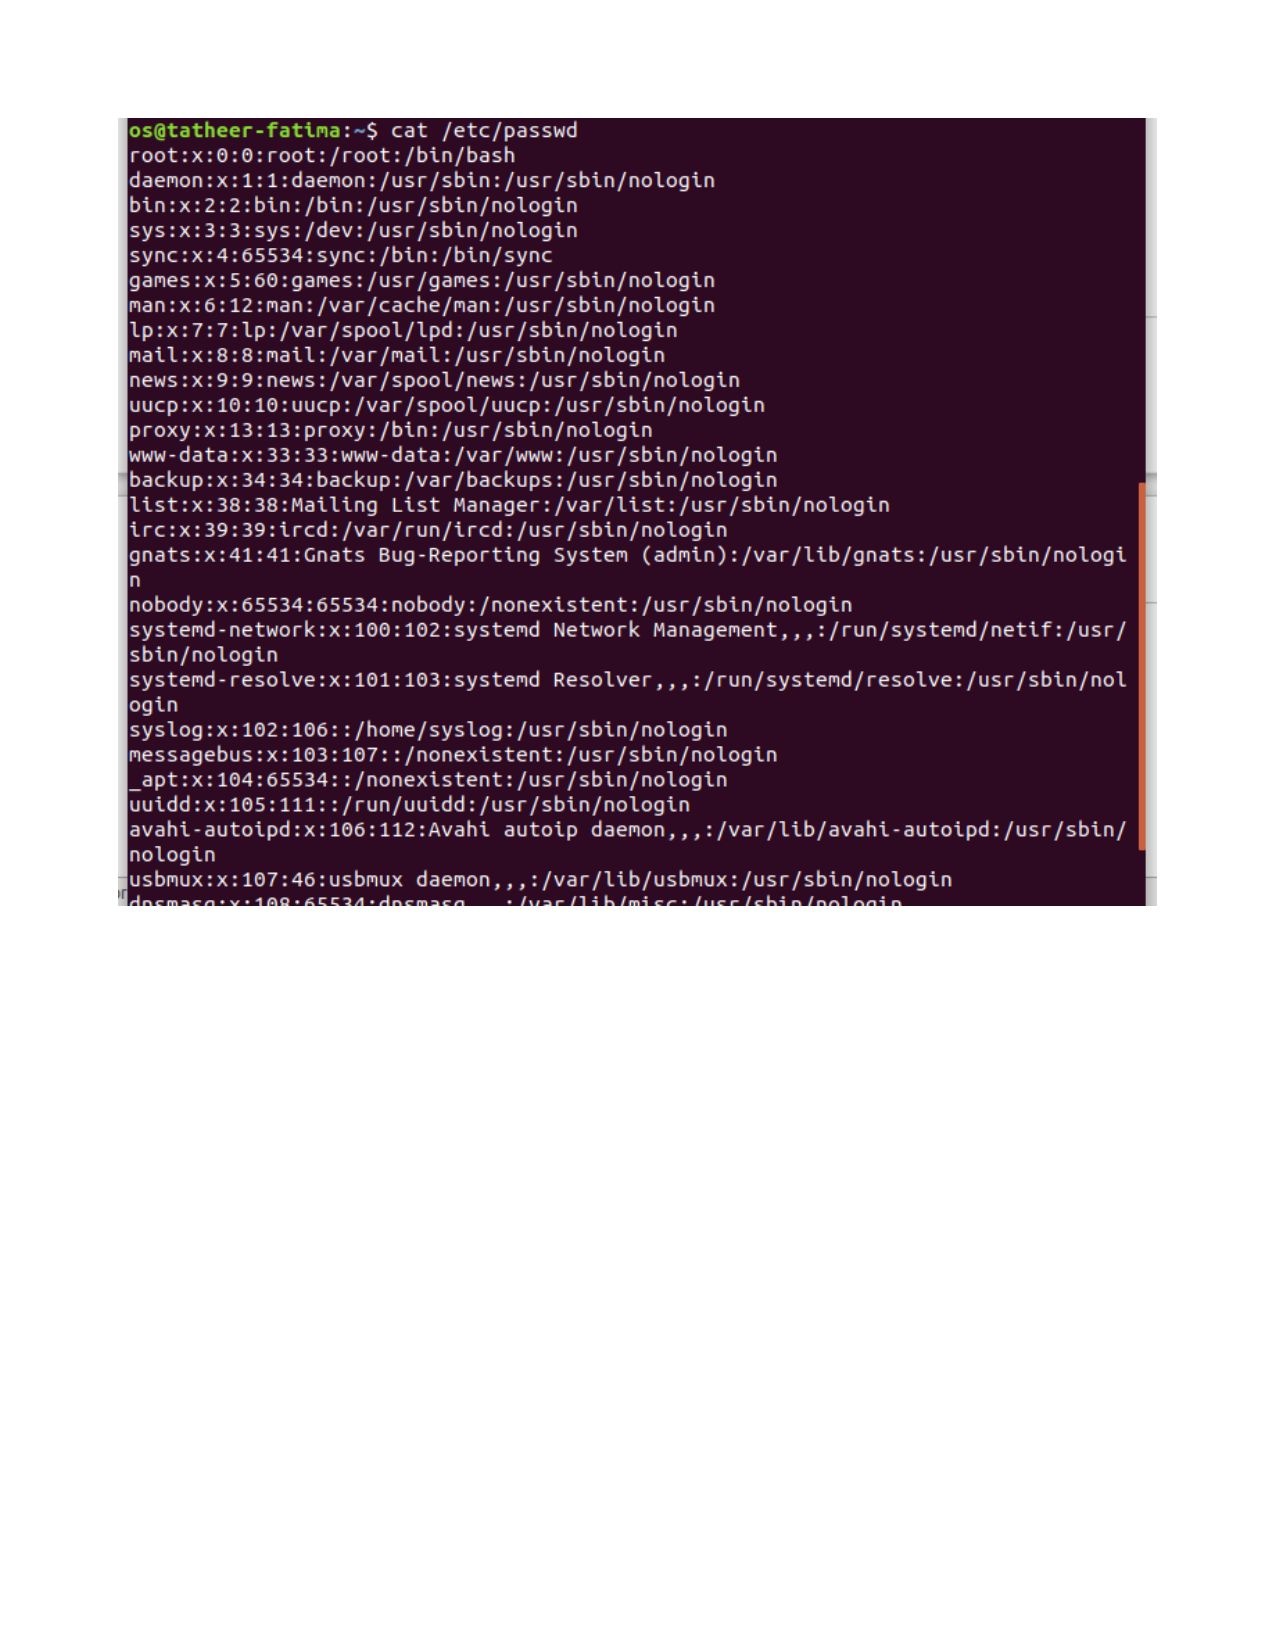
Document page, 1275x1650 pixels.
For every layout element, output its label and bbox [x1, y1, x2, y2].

picture [118, 118, 1157, 906]
